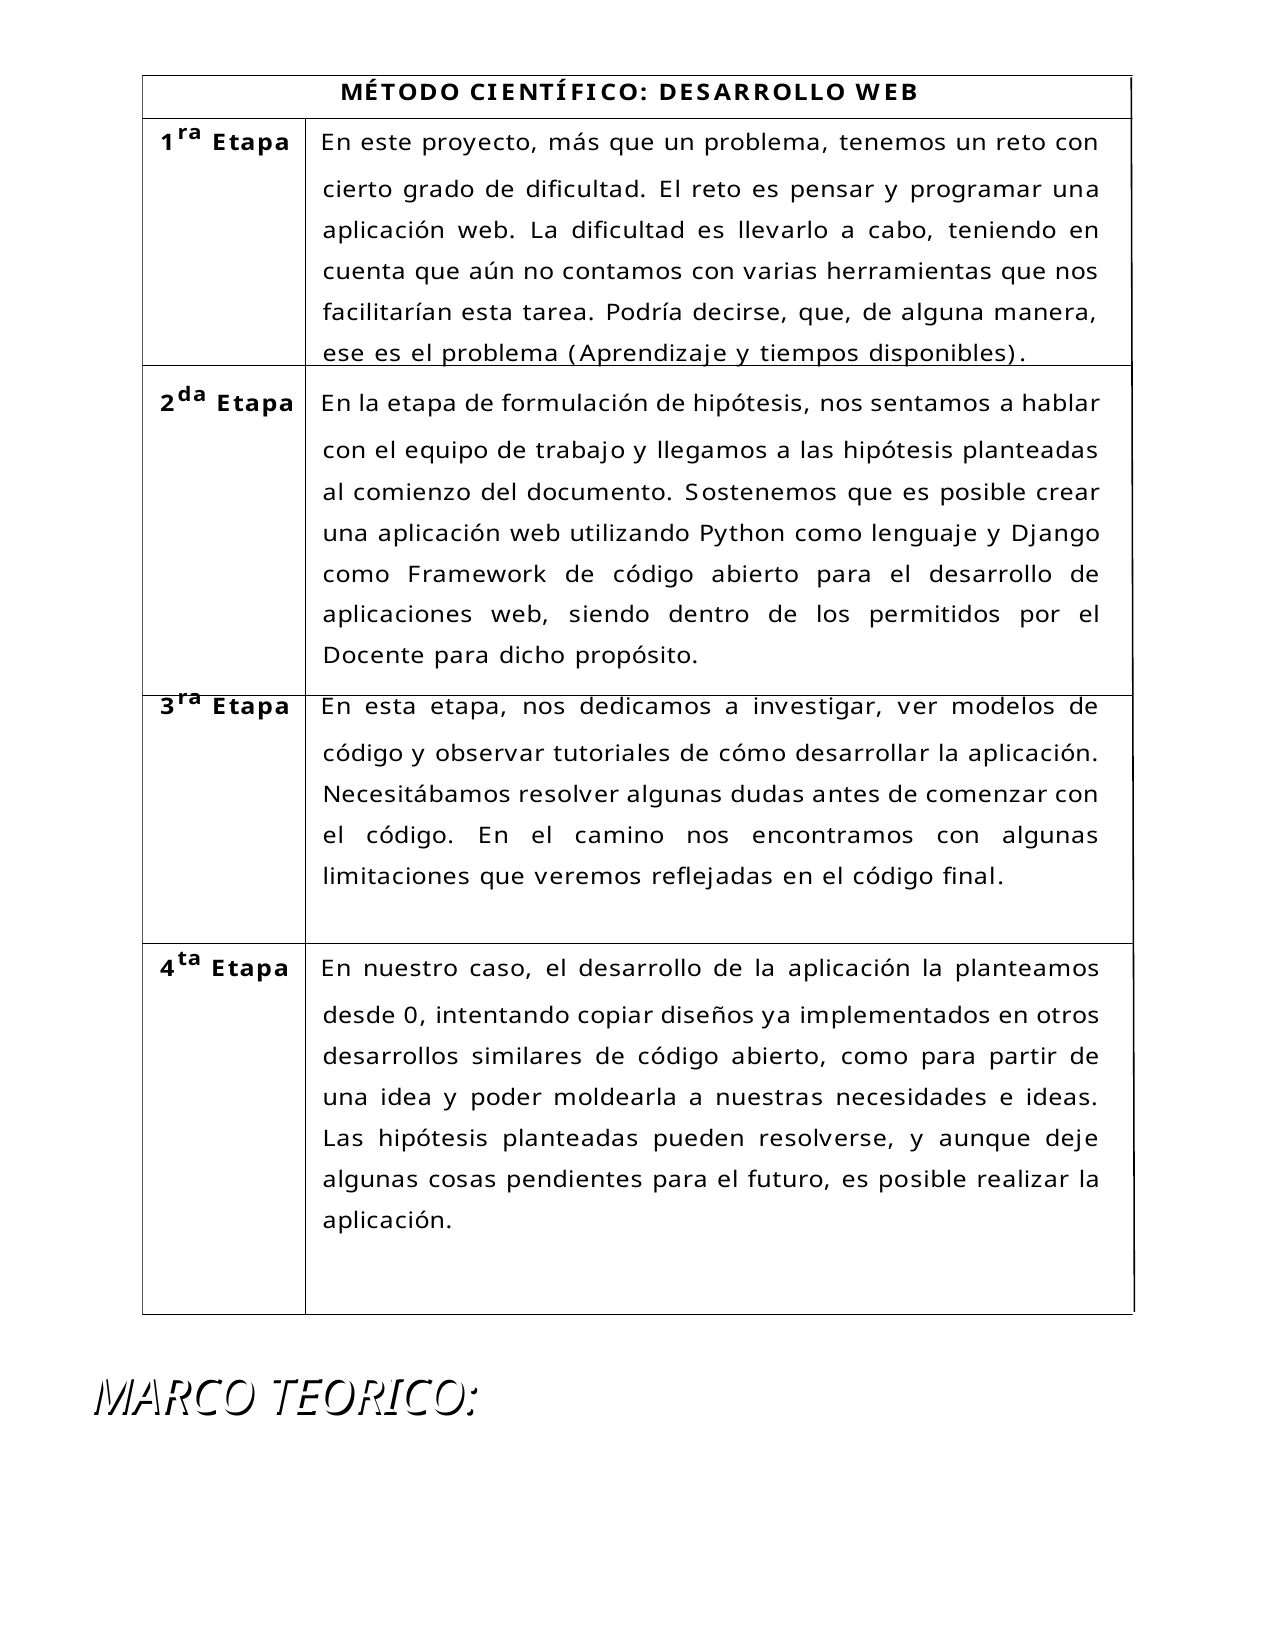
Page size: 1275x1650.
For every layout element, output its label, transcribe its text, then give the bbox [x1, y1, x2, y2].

text MARCO TEORICO: [90, 1359, 621, 1428]
